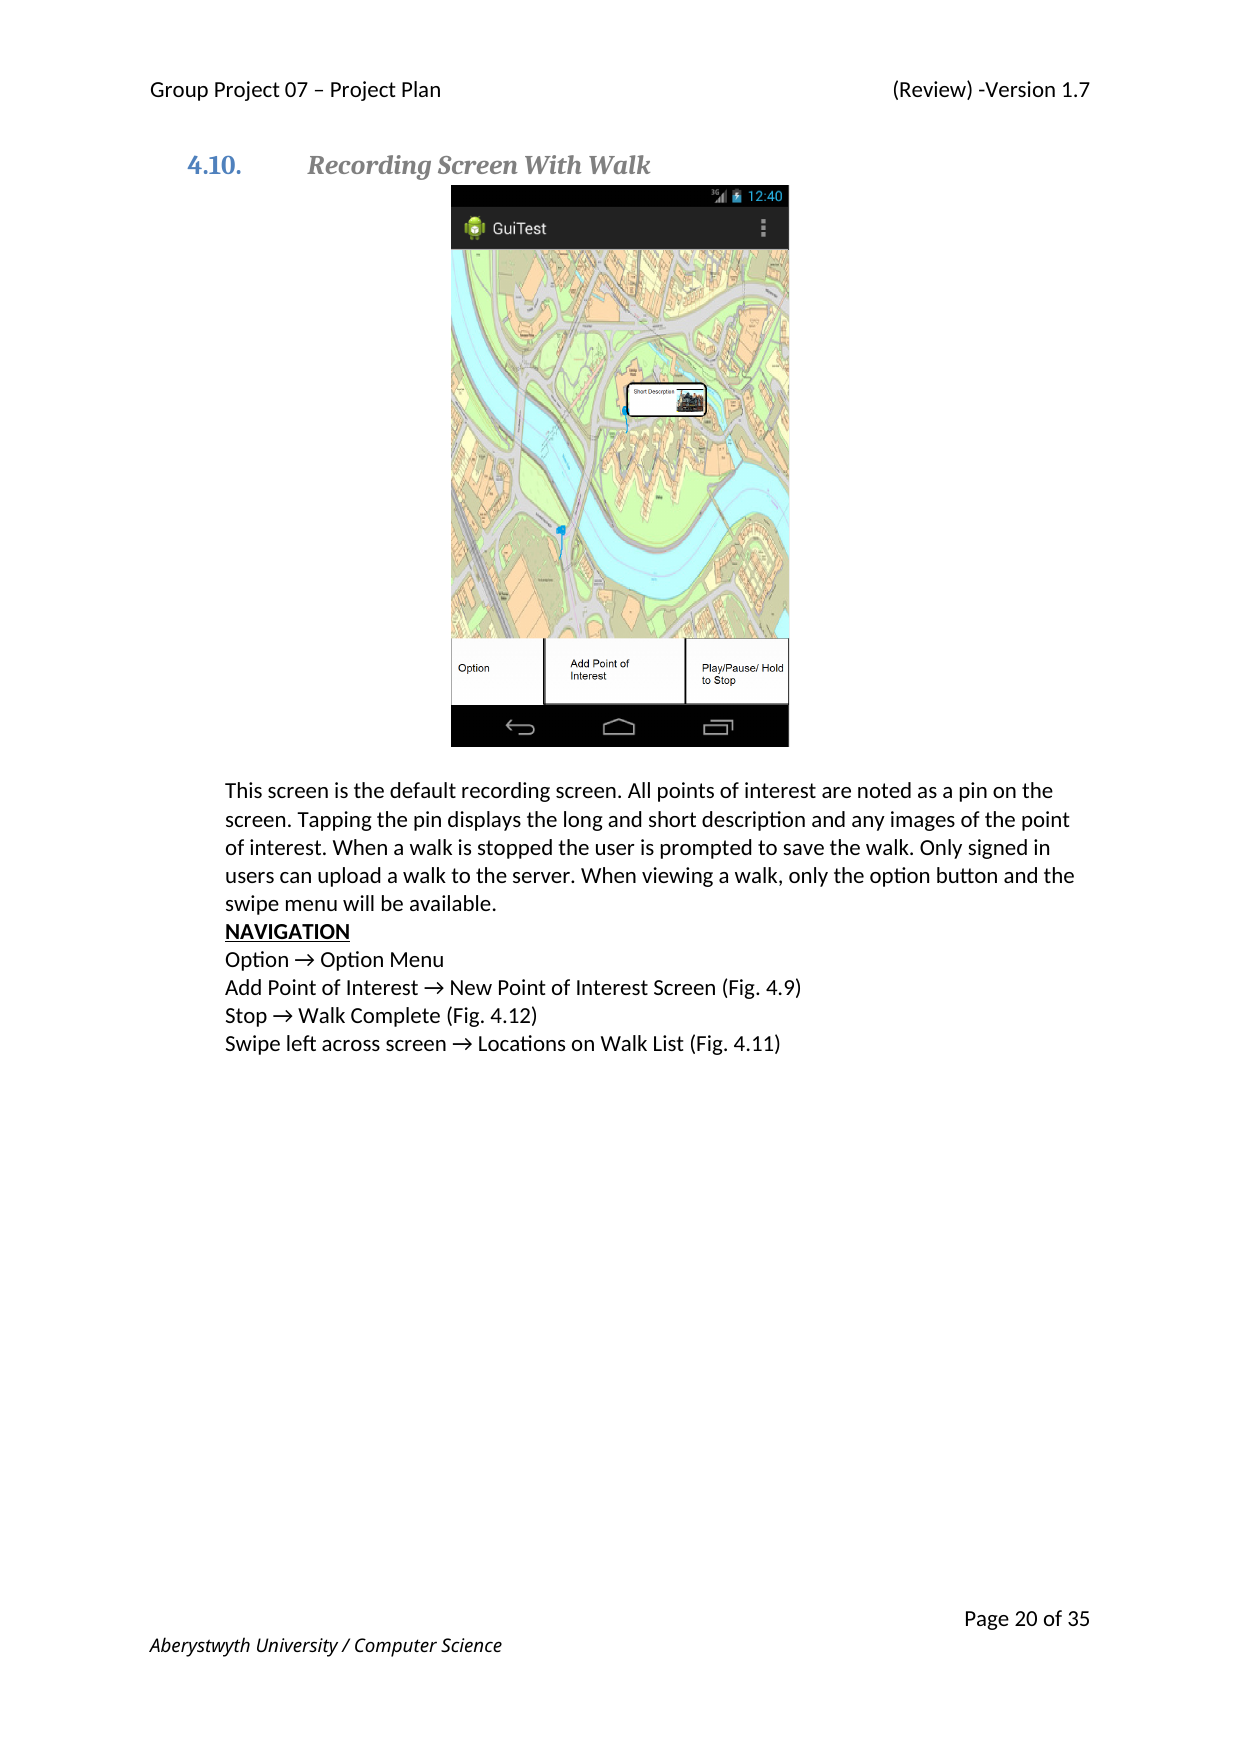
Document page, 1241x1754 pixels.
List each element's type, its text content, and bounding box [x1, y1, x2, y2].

text Add Point of Interest → New Point of Interest Screen (Fig. 4.9) [225, 973, 1090, 1001]
text NAVIGATION [225, 917, 1090, 945]
text This screen is the default recording screen. All points of interest are noted as a pin on the screen. Tapping the pin displays the long and short description and any images of the point of interest. When a walk is stopped the user is prompted to save the walk. Only signed in users can upload a walk to the server. When viewing a walk, only the option button and the swipe menu will be available. [225, 777, 1090, 917]
text Swipe left across screen → Locations on Walk List (Fig. 4.11) [225, 1029, 1090, 1057]
text Option → Option Menu [225, 945, 1090, 973]
text Stop → Walk Complete (Fig. 4.12) [225, 1001, 1090, 1029]
subtitle Recording Screen With Walk [187, 150, 1090, 181]
